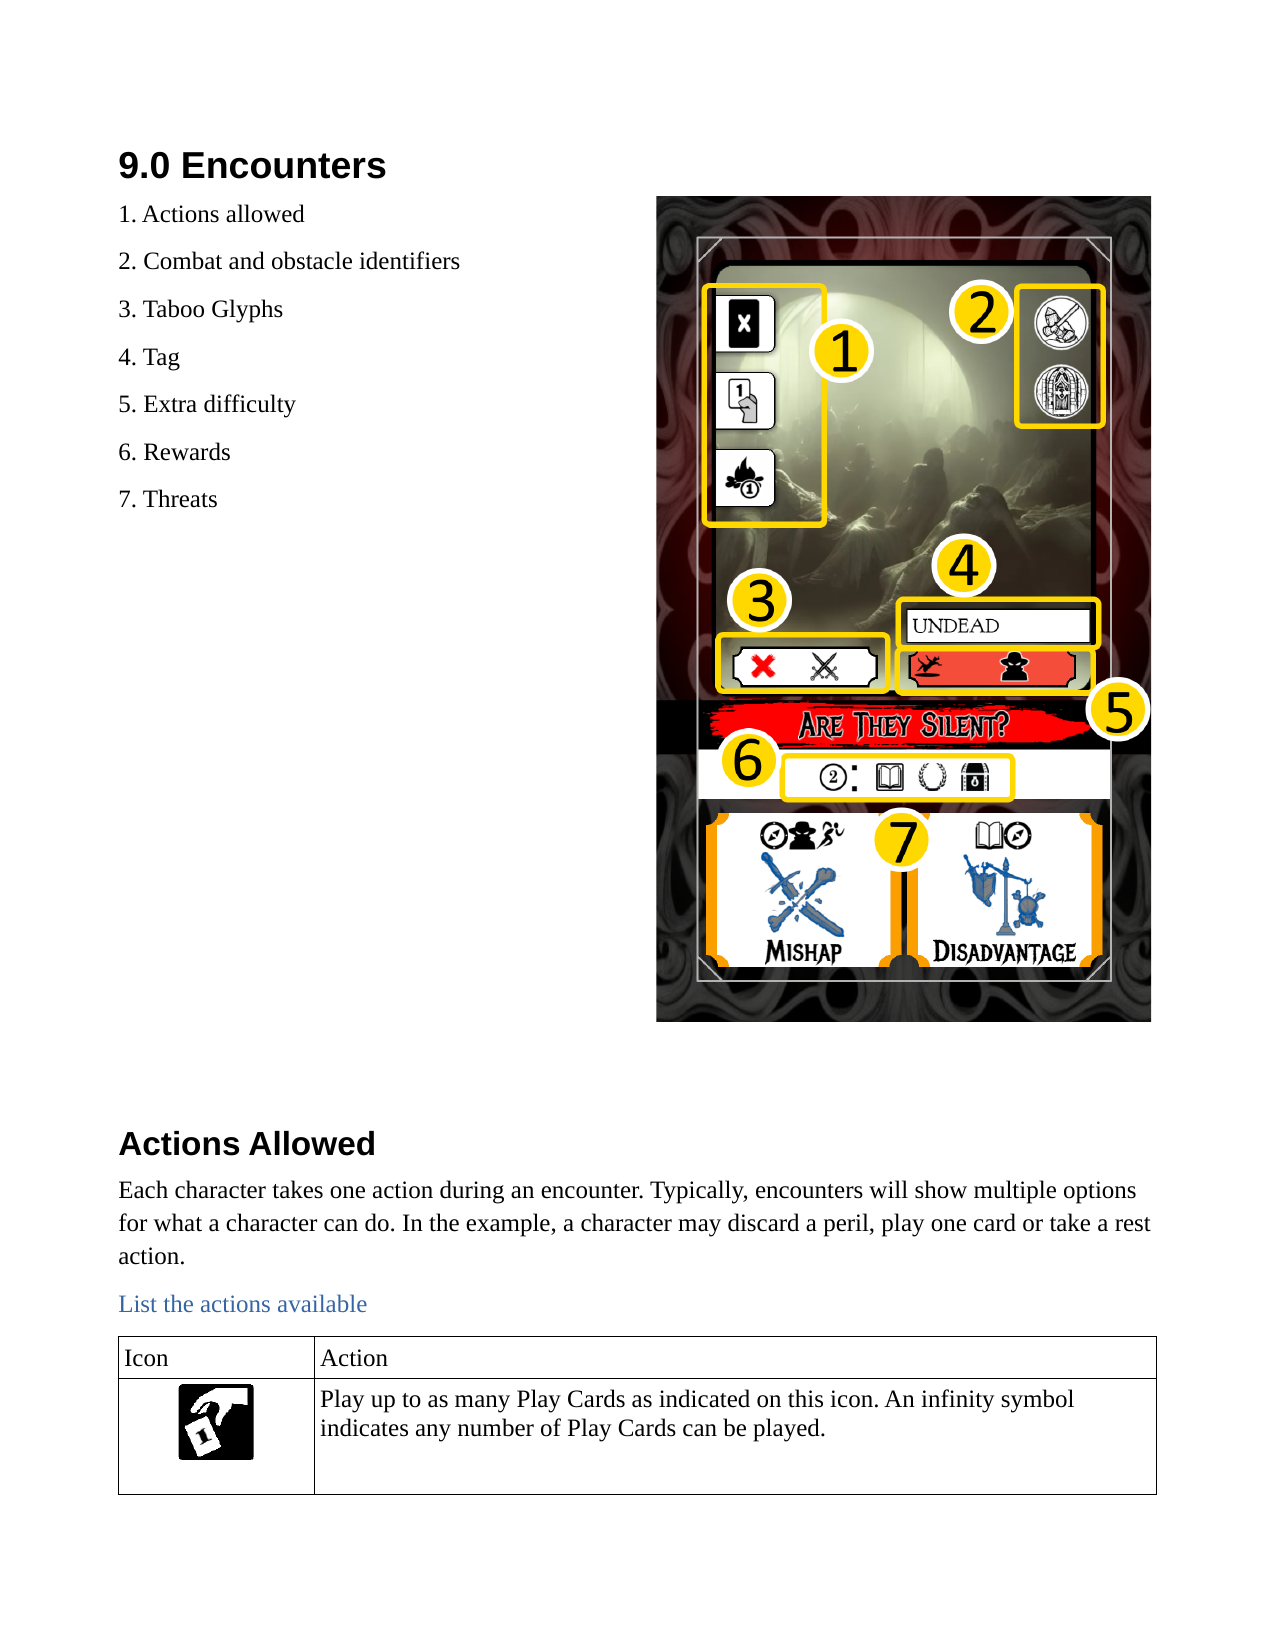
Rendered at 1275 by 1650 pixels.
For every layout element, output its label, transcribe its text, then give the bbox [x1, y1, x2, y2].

text 5. Extra difficulty [118, 389, 656, 418]
table_cell Play up to as many Play Cards as indicated on this icon. An infinity symbol indicates any number of Play Cards can be played. [315, 1379, 1156, 1494]
table_header Icon [119, 1337, 314, 1377]
picture [178, 1384, 254, 1460]
subtitle 9.0 Encounters [118, 143, 1157, 186]
text List the actions available [118, 1289, 1157, 1317]
table_cell [119, 1379, 314, 1494]
text Each character takes one action during an encounter. Typically, encounters will show multiple options for what a character can do. In the example, a character may discard a peril, play one card or take a rest action. [118, 1175, 1157, 1270]
table_header Action [315, 1337, 1156, 1377]
text 6. Rewards [118, 437, 656, 466]
text 2. Combat and obstacle identifiers [118, 246, 656, 275]
text 4. Tag [118, 342, 656, 370]
subtitle Actions Allowed [118, 1124, 1157, 1162]
text [1152, 342, 1157, 370]
text 3. Taboo Glyphs [118, 294, 656, 323]
text 1. Actions allowed [118, 199, 656, 227]
picture [656, 196, 1152, 1022]
text 7. Threats [118, 484, 656, 513]
